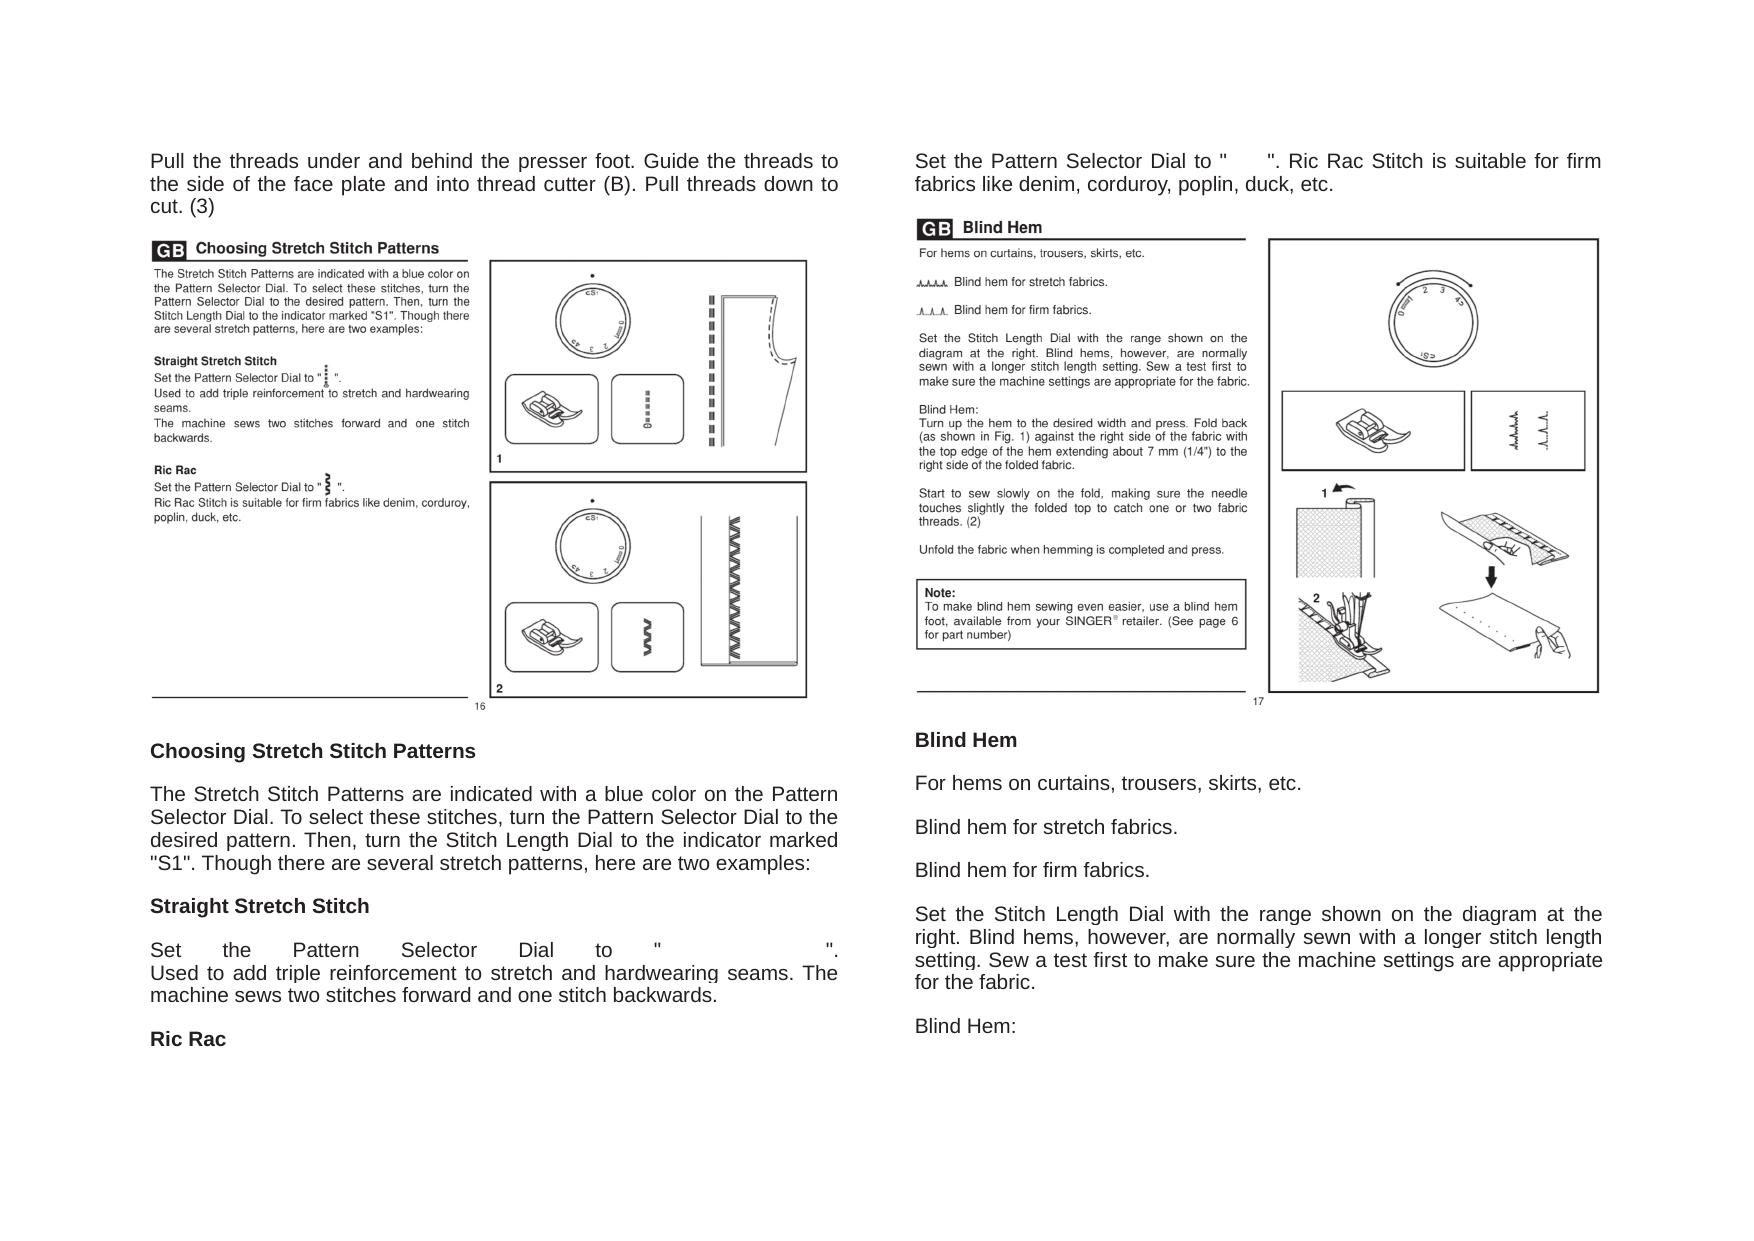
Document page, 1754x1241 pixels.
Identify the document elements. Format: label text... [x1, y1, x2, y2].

text Ric Rac [150, 1028, 839, 1051]
text Blind hem for stretch fabrics. [914, 816, 1604, 839]
text Blind Hem [914, 729, 1604, 752]
text Set the Pattern Selector Dial to " ". Ric Rac Stitch is suitable for firm fabrics like denim, corduroy, poplin, duck, etc. [914, 150, 1604, 196]
text Blind hem for firm fabrics. [914, 859, 1604, 882]
text Pull the threads under and behind the presser foot. Guide the threads to the side of the face plate and into thread cutter (B). Pull threads down to cut. (3) [150, 150, 839, 218]
text For hems on curtains, trousers, skirts, etc. [914, 772, 1604, 795]
text Choosing Stretch Stitch Patterns [150, 740, 839, 763]
text The Stretch Stitch Patterns are indicated with a blue color on the Pattern Selector Dial. To select these stitches, turn the Pattern Selector Dial to the desired pattern. Then, turn the Stitch Length Dial to the indicator marked "S1". Though there are several stretch patterns, here are two examples: [150, 783, 839, 874]
picture [914, 216, 1604, 708]
text Blind Hem: [914, 1015, 1604, 1038]
text Set the Pattern Selector Dial to " ". Used to add triple reinforcement to stretch and hardwearing seams. The machine sews two stitches forward and one stitch backwards. [150, 939, 839, 1007]
text Straight Stretch Stitch [150, 895, 839, 918]
text Set the Stitch Length Dial with the range shown on the diagram at the right. Blind hems, however, are normally sewn with a longer stitch length setting. Sew a test first to make sure the machine settings are appropriate for the fabric. [914, 903, 1604, 994]
picture [150, 239, 814, 719]
